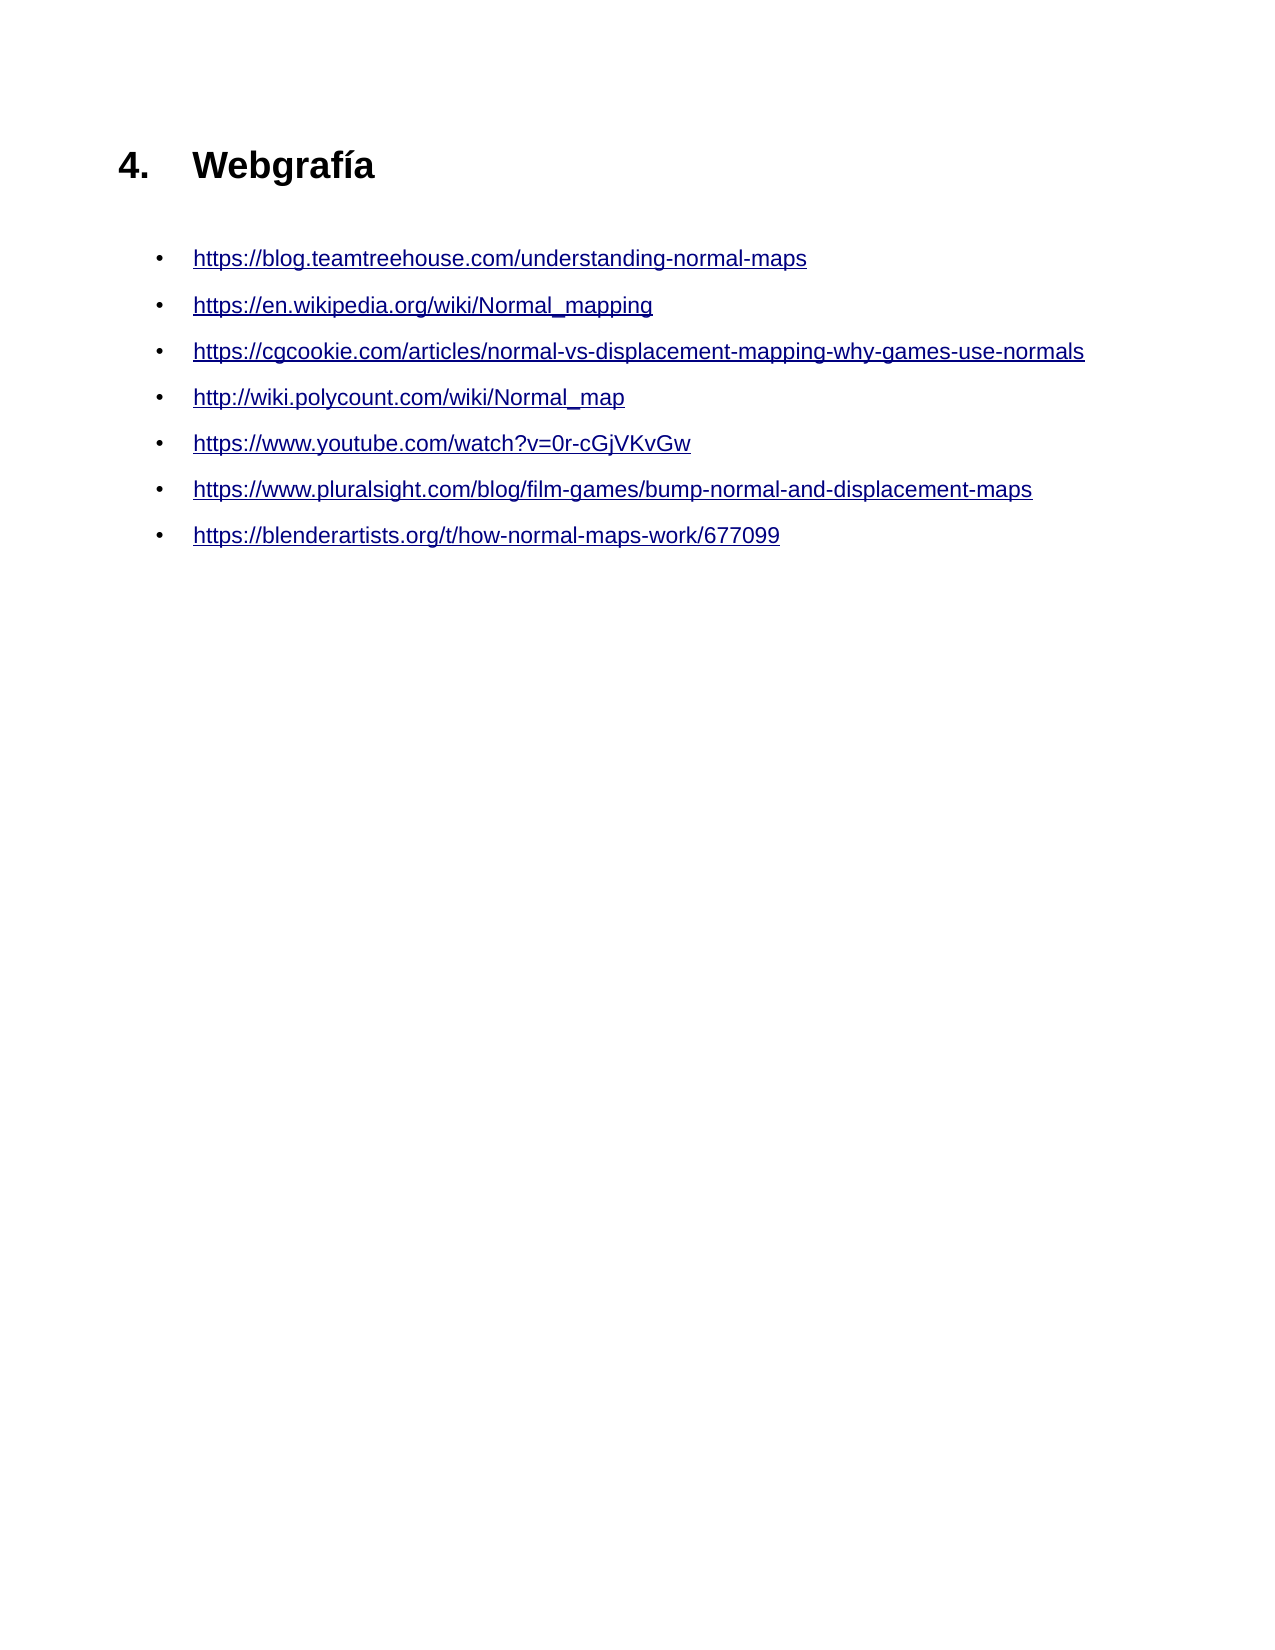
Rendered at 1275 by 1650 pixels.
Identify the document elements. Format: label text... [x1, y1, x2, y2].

list https://cgcookie.com/articles/normal-vs-displacement-mapping-why-games-use-normals [156, 338, 1157, 364]
subtitle 4. Webgrafía [118, 143, 1157, 187]
list https://blog.teamtreehouse.com/understanding-normal-maps [156, 245, 1157, 272]
list https://en.wikipedia.org/wiki/Normal_mapping [156, 292, 1157, 318]
list https://blenderartists.org/t/how-normal-maps-work/677099 [156, 522, 1157, 549]
list https://www.pluralsight.com/blog/film-games/bump-normal-and-displacement-maps [156, 476, 1157, 502]
list http://wiki.polycount.com/wiki/Normal_map [156, 384, 1157, 410]
list https://www.youtube.com/watch?v=0r-cGjVKvGw [156, 430, 1157, 456]
